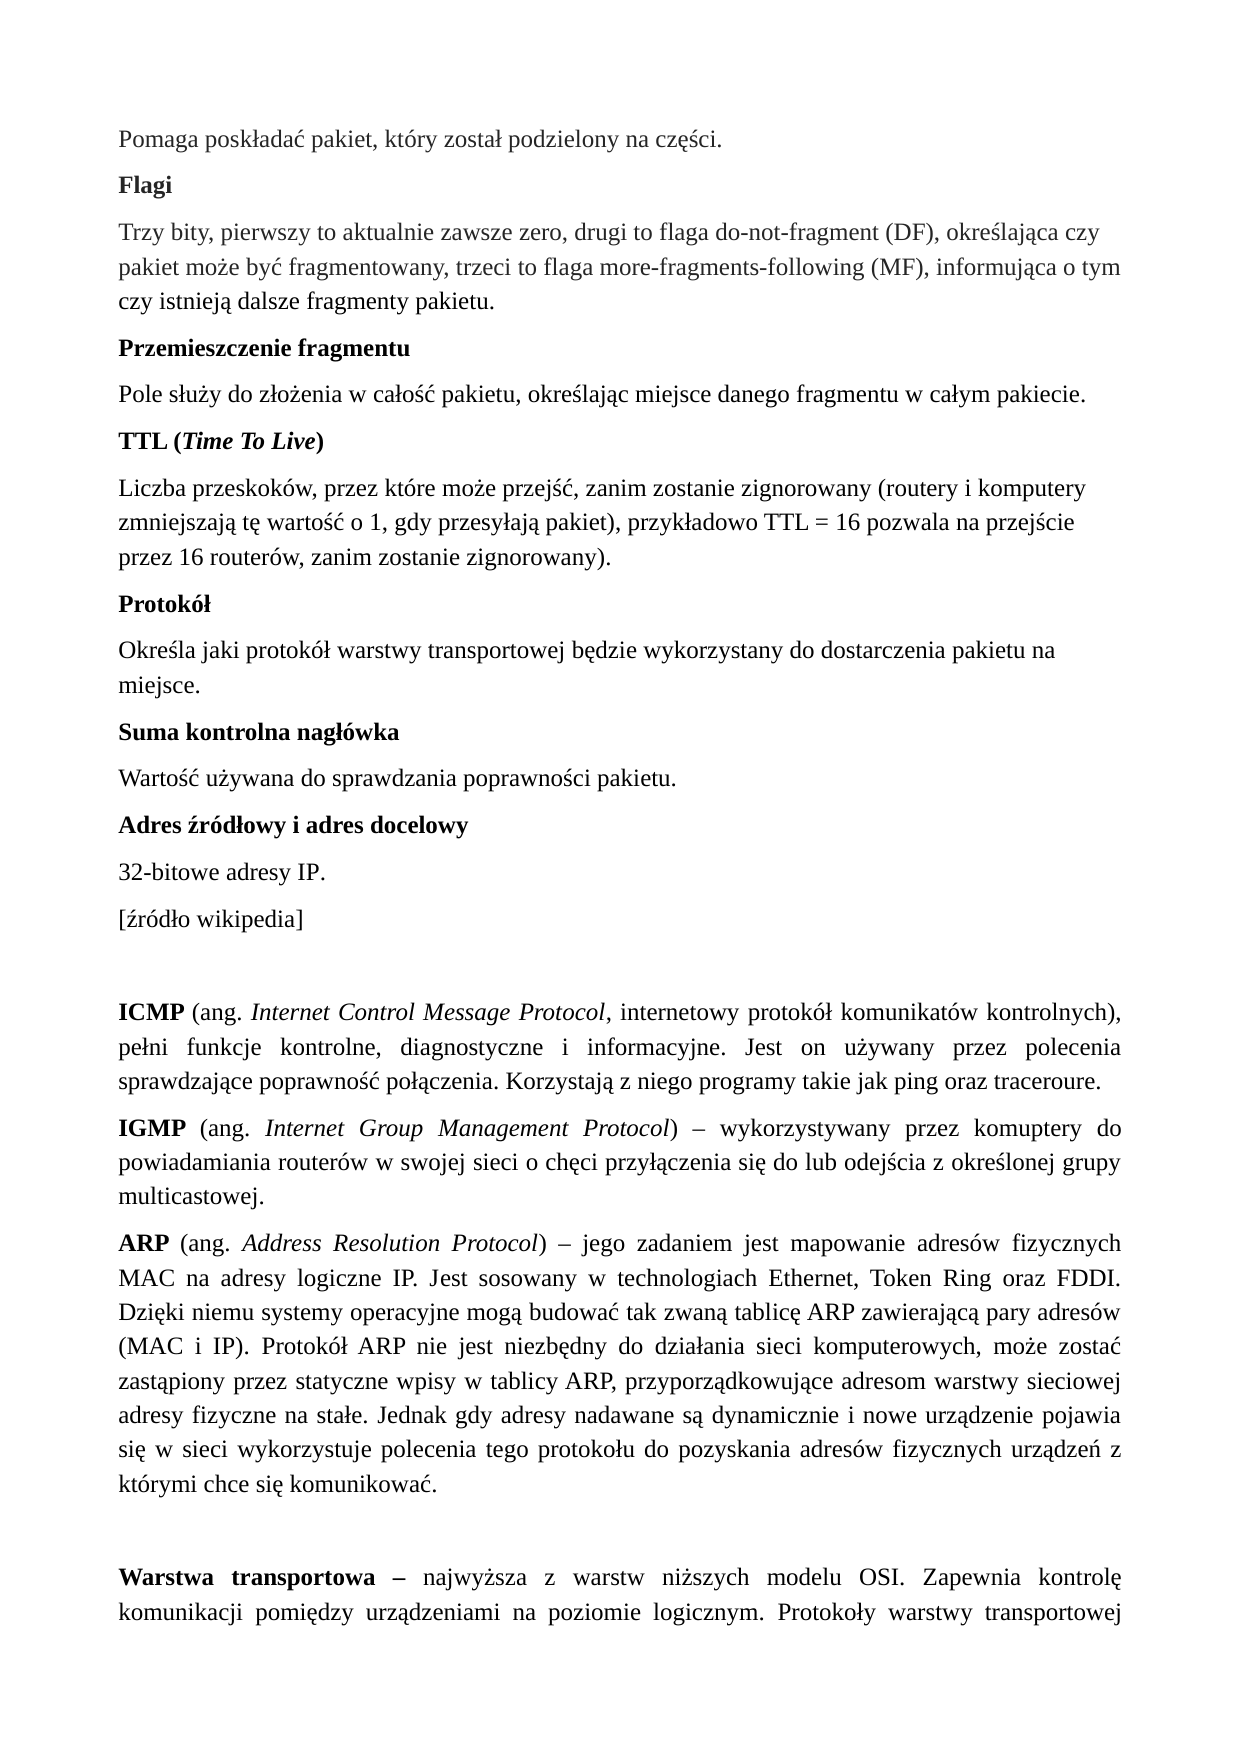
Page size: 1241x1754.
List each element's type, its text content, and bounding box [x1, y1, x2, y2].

text IGMP (ang. Internet Group Management Protocol) – wykorzystywany przez komuptery do powiadamiania routerów w swojej sieci o chęci przyłączenia się do lub odejścia z określonej grupy multicastowej. [118, 1107, 1122, 1210]
text [źródło wikipedia] [118, 898, 1122, 932]
text Warstwa transportowa – najwyższa z warstw niższych modelu OSI. Zapewnia kontrolę komunikacji pomiędzy urządzeniami na poziomie logicznym. Protokoły warstwy transportowej [118, 1557, 1122, 1626]
list Pomaga poskładać pakiet, który został podzielony na części. [118, 118, 1122, 152]
list Określa jaki protokół warstwy transportowej będzie wykorzystany do dostarczenia pakietu na miejsce. [118, 630, 1122, 698]
subtitle Suma kontrolna nagłówka [118, 711, 1122, 745]
text ARP (ang. Address Resolution Protocol) – jego zadaniem jest mapowanie adresów fizycznych MAC na adresy logiczne IP. Jest sosowany w technologiach Ethernet, Token Ring oraz FDDI. Dzięki niemu systemy operacyjne mogą budować tak zwaną tablicę ARP zawierającą pary adresów (MAC i IP). Protokół ARP nie jest niezbędny do działania sieci komputerowych, może zostać zastąpiony przez statyczne wpisy w tablicy ARP, przyporządkowujące adresom warstwy sieciowej adresy fizyczne na stałe. Jednak gdy adresy nadawane są dynamicznie i nowe urządzenie pojawia się w sieci wykorzystuje polecenia tego protokołu do pozyskania adresów fizycznych urządzeń z którymi chce się komunikować. [118, 1223, 1122, 1498]
list Wartość używana do sprawdzania poprawności pakietu. [118, 758, 1122, 792]
list Trzy bity, pierwszy to aktualnie zawsze zero, drugi to flaga do-not-fragment (DF), określająca czy pakiet może być fragmentowany, trzeci to flaga more-fragments-following (MF), informująca o tym czy istnieją dalsze fragmenty pakietu. [118, 212, 1122, 315]
subtitle TTL (Time To Live) [118, 421, 1122, 455]
list Pole służy do złożenia w całość pakietu, określając miejsce danego fragmentu w całym pakiecie. [118, 374, 1122, 408]
subtitle Protokół [118, 583, 1122, 617]
subtitle Przemieszczenie fragmentu [118, 327, 1122, 362]
list Liczba przeskoków, przez które może przejść, zanim zostanie zignorowany (routery i komputery zmniejszają tę wartość o 1, gdy przesyłają pakiet), przykładowo TTL = 16 pozwala na przejście przez 16 routerów, zanim zostanie zignorowany). [118, 467, 1122, 571]
subtitle Adres źródłowy i adres docelowy [118, 804, 1122, 839]
text ICMP (ang. Internet Control Message Protocol, internetowy protokół komunikatów kontrolnych), pełni funkcje kontrolne, diagnostyczne i informacyjne. Jest on używany przez polecenia sprawdzające poprawność połączenia. Korzystają z niego programy takie jak ping oraz traceroure. [118, 992, 1122, 1095]
list 32-bitowe adresy IP. [118, 851, 1122, 886]
subtitle Flagi [118, 165, 1122, 199]
